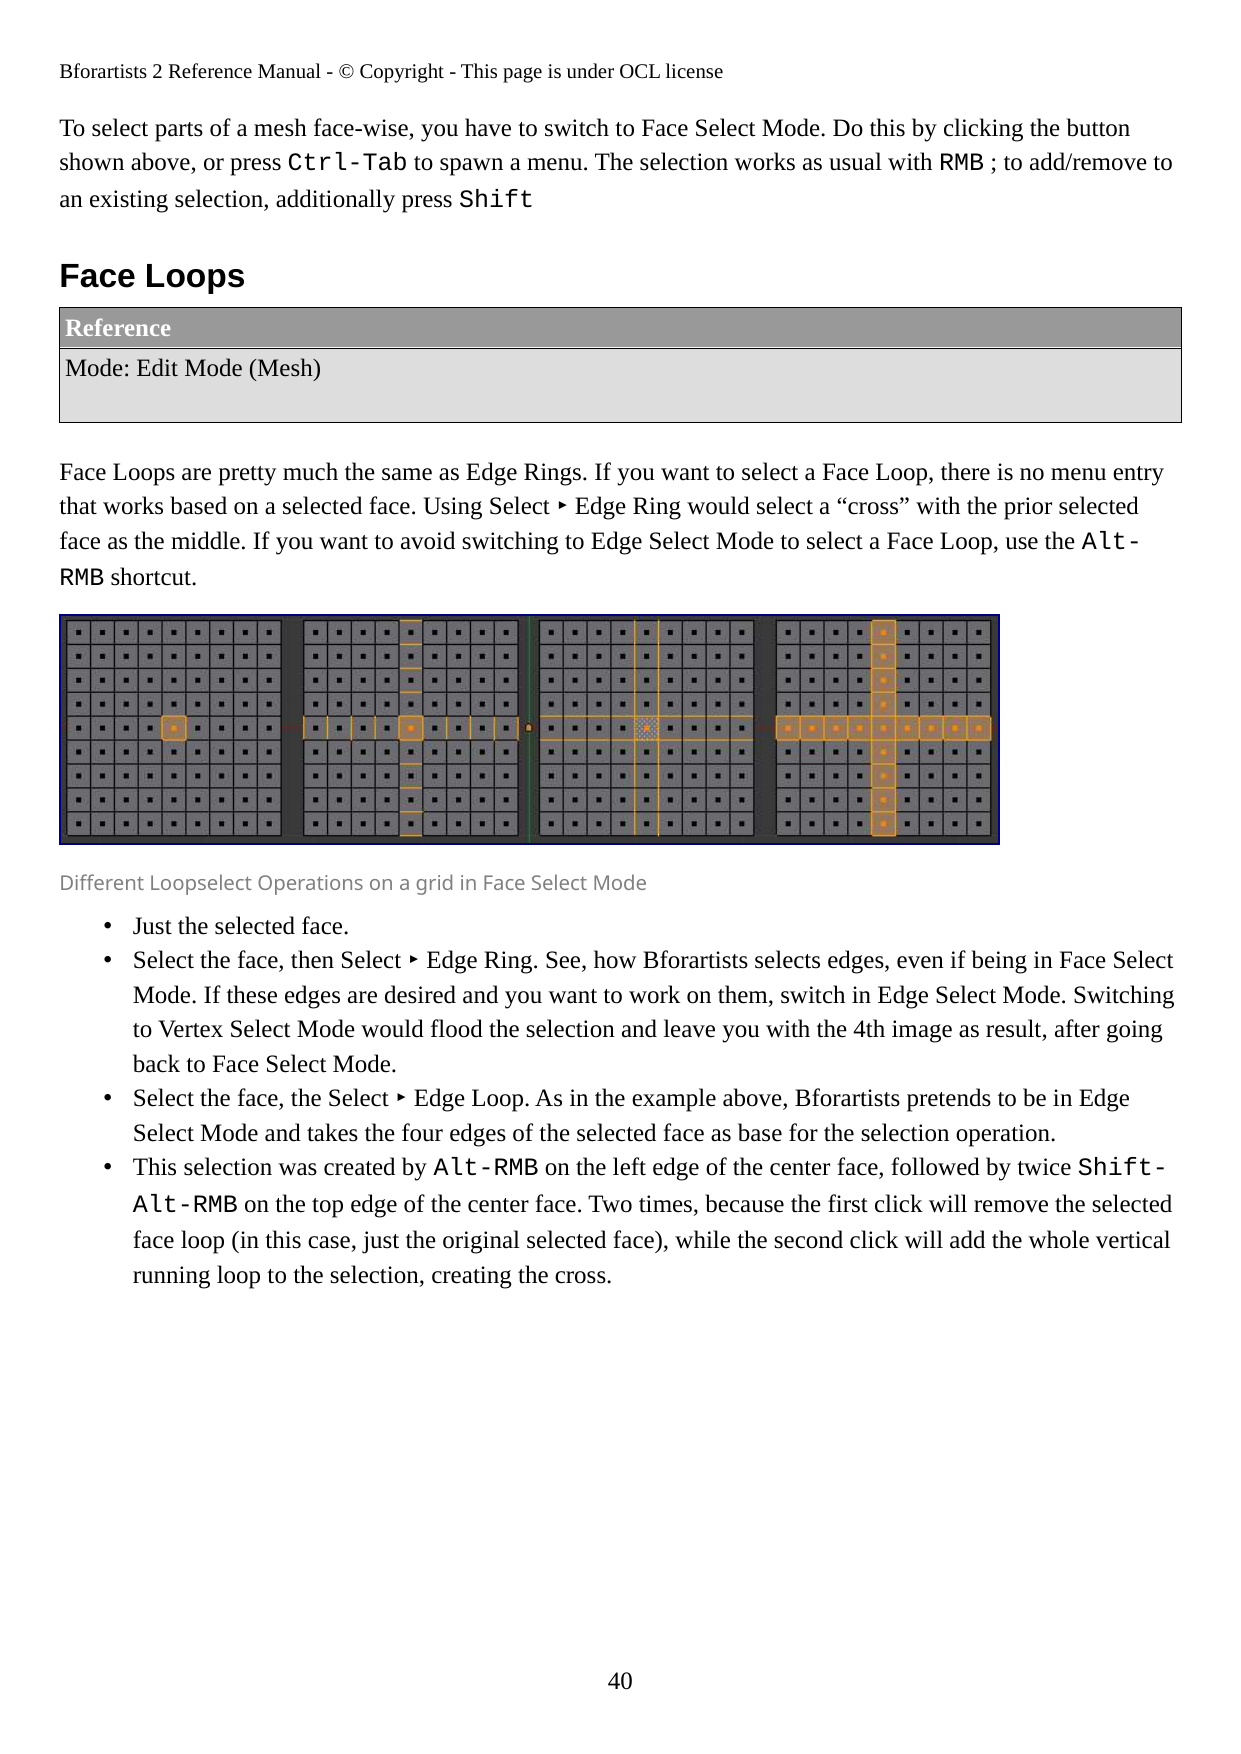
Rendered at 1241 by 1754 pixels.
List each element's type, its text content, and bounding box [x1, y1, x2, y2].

list Just the selected face. [103, 911, 1181, 940]
list Select the face, then Select ‣ Edge Ring. See, how Bforartists selects edges, even if being in Face Select Mode. If these edges are desired and you want to work on them, switch in Edge Select Mode. Switching to Vertex Select Mode would flood the selection and leave you with the 4th image as result, after going back to Face Select Mode. [103, 946, 1181, 1078]
subtitle Face Loops [59, 256, 1181, 295]
picture [61, 616, 998, 843]
text Different Loopselect Operations on a grid in Face Select Mode [59, 865, 1181, 896]
table_cell Mode: Edit Mode (Mesh) [60, 349, 1181, 422]
text Face Loops are pretty much the same as Edge Rings. If you want to select a Face Loop, there is no menu entry that works based on a selected face. Using Select ‣ Edge Ring would select a “cross” with the prior selected face as the middle. If you want to avoid switching to Edge Select Mode to select a Face Loop, use the Alt-RMB shortcut. [59, 457, 1181, 593]
text To select parts of a mesh face-wise, you have to switch to Face Select Mode. Do this by clicking the button shown above, or press Ctrl-Tab to spawn a menu. The selection works as usual with RMB ; to add/remove to an existing selection, additionally press Shift [59, 113, 1181, 214]
list This selection was created by Alt-RMB on the left edge of the center face, followed by twice Shift-Alt-RMB on the top edge of the center face. Two times, because the first click will remove the selected face loop (in this case, just the original selected face), while the second click will add the whole vertical running loop to the selection, creating the cross. [103, 1152, 1181, 1289]
table_header Reference [60, 308, 1181, 347]
list Select the face, the Select ‣ Edge Loop. As in the example above, Bforartists pretends to be in Edge Select Mode and takes the four edges of the selected face as base for the selection operation. [103, 1083, 1181, 1147]
